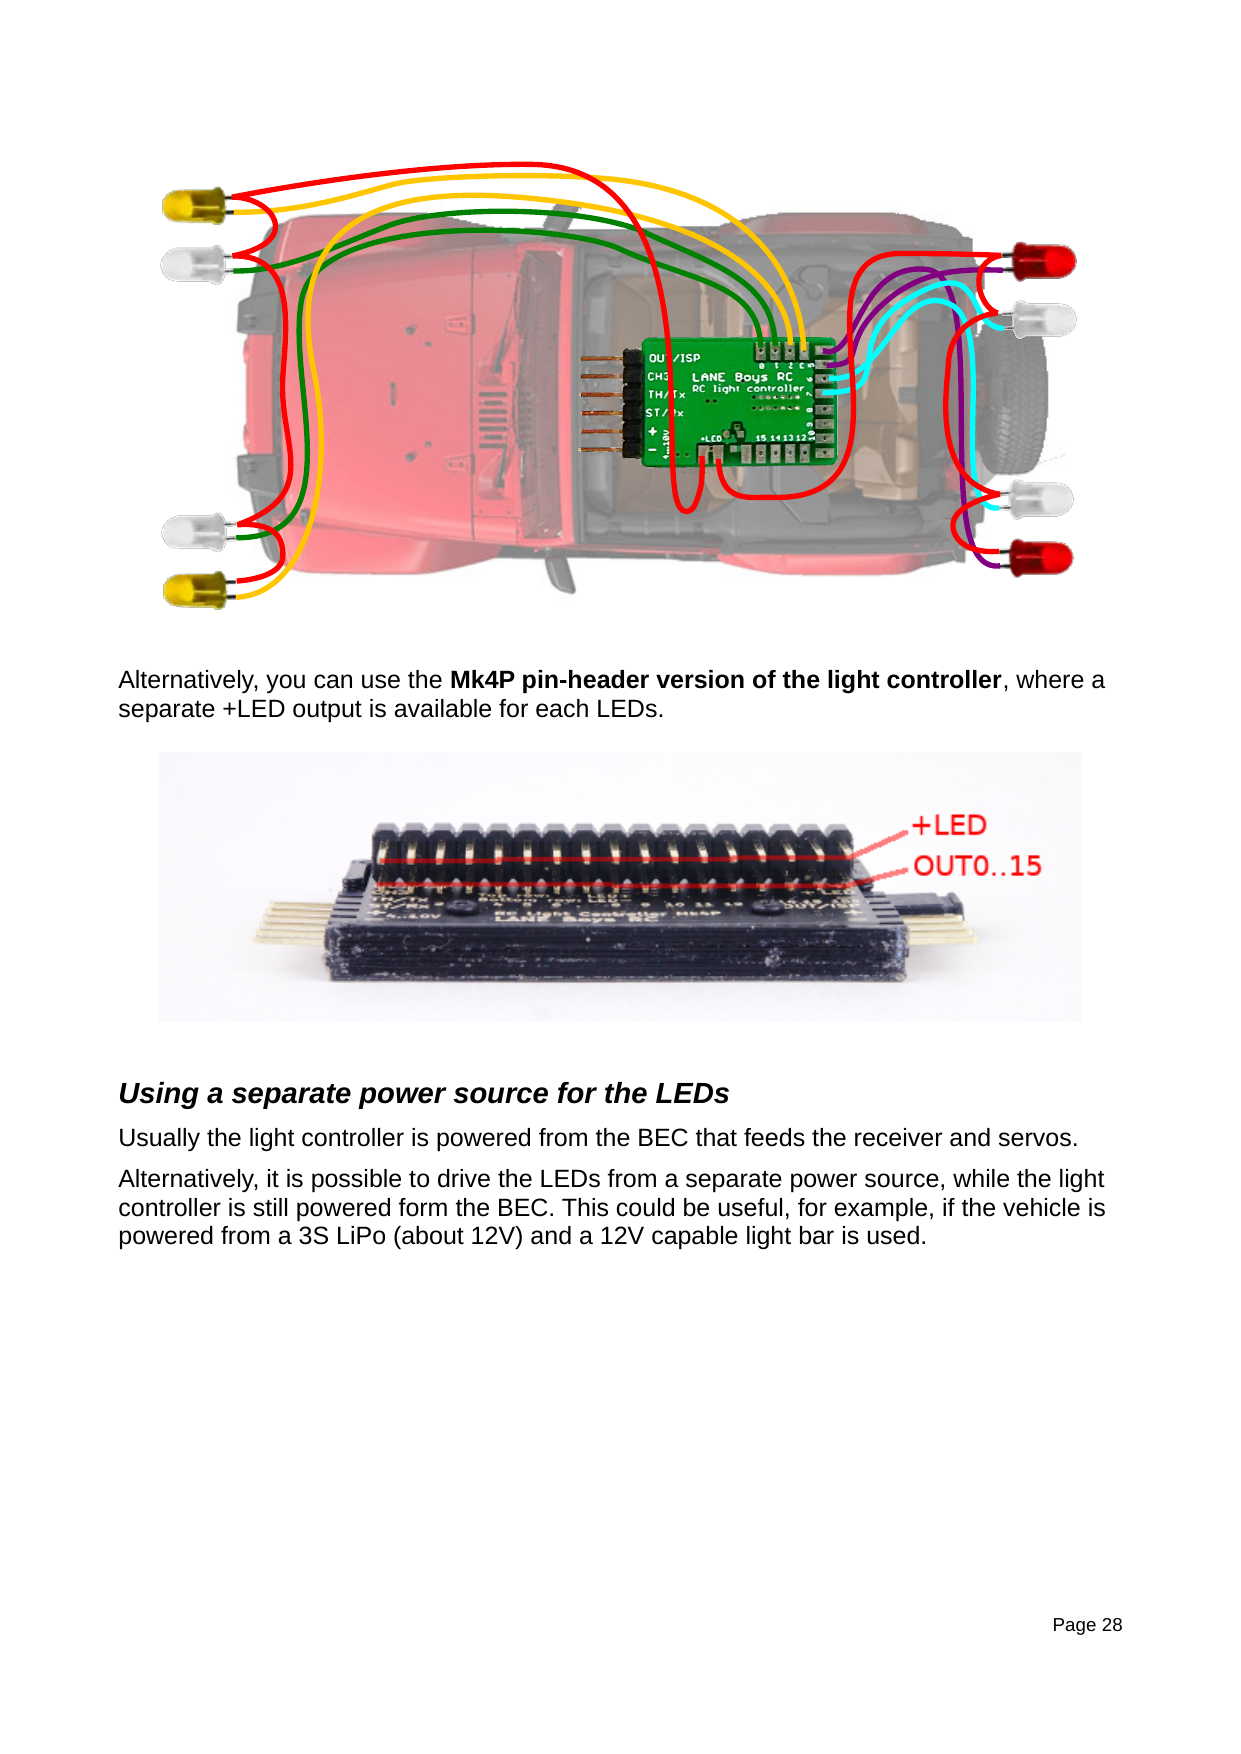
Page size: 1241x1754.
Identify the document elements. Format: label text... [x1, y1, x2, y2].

text Alternatively, it is possible to drive the LEDs from a separate power source, while the light controller is still powered form the BEC. This could be useful, for example, if the vehicle is powered from a 3S LiPo (about 12V) and a 12V capable light bar is used. [118, 1164, 1122, 1250]
text Alternatively, you can use the Mk4P pin-header version of the light controller, where a separate +LED output is available for each LEDs. [118, 118, 1122, 722]
text Usually the light controller is powered from the BEC that feeds the receiver and servos. [118, 1123, 1122, 1151]
subtitle Using a separate power source for the LEDs [118, 1077, 1122, 1110]
picture [158, 752, 1082, 1022]
